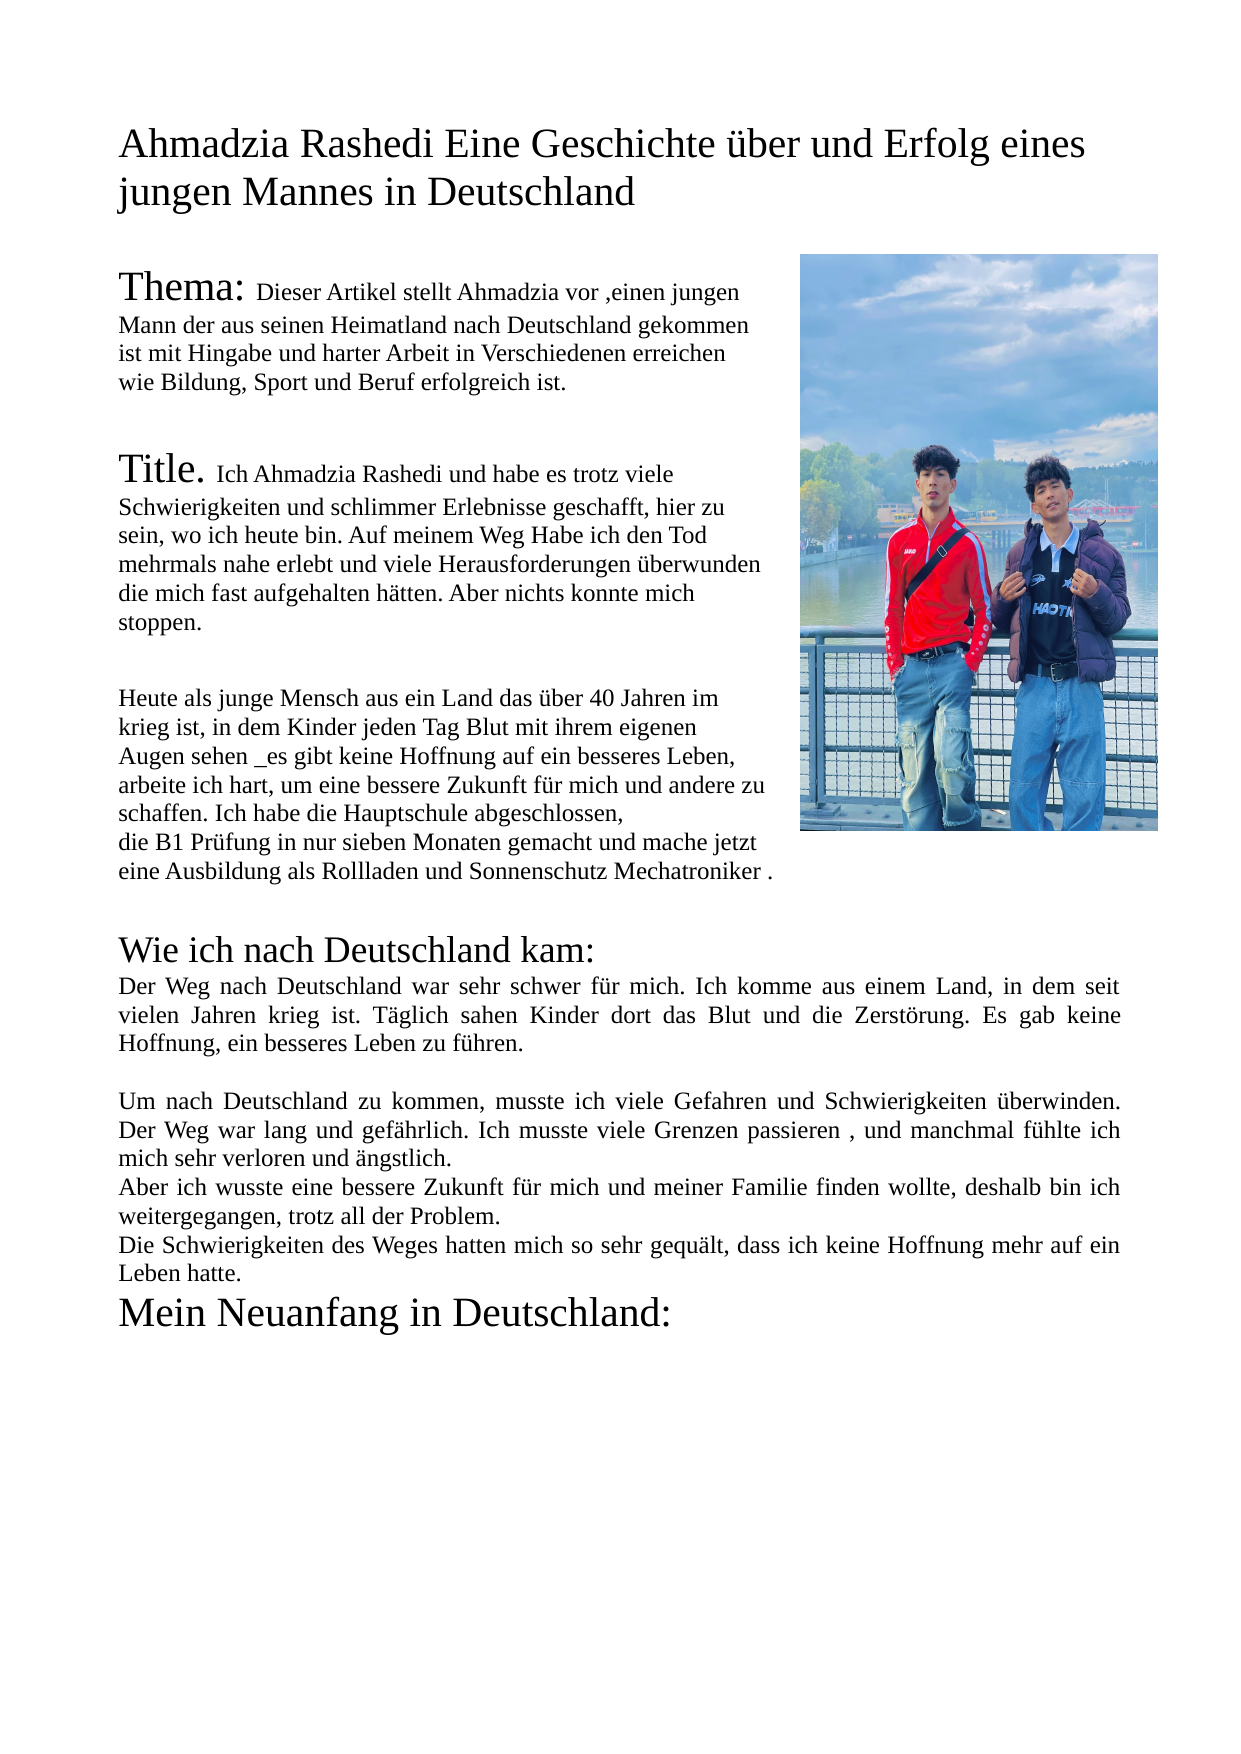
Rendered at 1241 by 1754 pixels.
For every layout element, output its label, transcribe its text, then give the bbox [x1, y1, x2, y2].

text Title. Ich Ahmadzia Rashedi und habe es trotz viele [118, 444, 800, 492]
text sein, wo ich heute bin. Auf meinem Weg Habe ich den Tod [118, 521, 800, 549]
text stoppen. [118, 607, 800, 636]
text die B1 Prüfung in nur sieben Monaten gemacht und mache jetzt [118, 827, 1122, 856]
text Heute als junge Mensch aus ein Land das über 40 Jahren im [118, 683, 800, 712]
text Schwierigkeiten und schlimmer Erlebnisse geschafft, hier zu [118, 492, 800, 521]
text Die Schwierigkeiten des Weges hatten mich so sehr gequält, dass ich keine Hoffnung mehr auf ein Leben hatte. [118, 1230, 1122, 1287]
text Wie ich nach Deutschland kam: [118, 928, 1122, 971]
picture [800, 254, 1158, 831]
text arbeite ich hart, um eine bessere Zukunft für mich und andere zu [118, 770, 800, 798]
text krieg ist, in dem Kinder jeden Tag Blut mit ihrem eigenen [118, 712, 800, 741]
text Der Weg nach Deutschland war sehr schwer für mich. Ich komme aus einem Land, in dem seit vielen Jahren krieg ist. Täglich sahen Kinder dort das Blut und die Zerstörung. Es gab keine Hoffnung, ein besseres Leben zu führen. [118, 971, 1122, 1057]
text Augen sehen _es gibt keine Hoffnung auf ein besseres Leben, [118, 741, 800, 770]
text Thema: Dieser Artikel stellt Ahmadzia vor ,einen jungen [118, 262, 800, 310]
text Ahmadzia Rashedi Eine Geschichte über und Erfolg eines jungen Mannes in Deutschland [118, 118, 1122, 214]
text Mein Neuanfang in Deutschland: [118, 1287, 1122, 1335]
text wie Bildung, Sport und Beruf erfolgreich ist. [118, 367, 800, 396]
text Mann der aus seinen Heimatland nach Deutschland gekommen [118, 310, 800, 338]
text ist mit Hingabe und harter Arbeit in Verschiedenen erreichen [118, 338, 800, 367]
text Aber ich wusste eine bessere Zukunft für mich und meiner Familie finden wollte, deshalb bin ich weitergegangen, trotz all der Problem. [118, 1172, 1122, 1230]
text Um nach Deutschland zu kommen, musste ich viele Gefahren und Schwierigkeiten überwinden. Der Weg war lang und gefährlich. Ich musste viele Grenzen passieren , und manchmal fühlte ich mich sehr verloren und ängstlich. [118, 1086, 1122, 1172]
text die mich fast aufgehalten hätten. Aber nichts konnte mich [118, 578, 800, 607]
text schaffen. Ich habe die Hauptschule abgeschlossen, [118, 798, 800, 827]
text eine Ausbildung als Rollladen und Sonnenschutz Mechatroniker . [118, 856, 1122, 885]
text mehrmals nahe erlebt und viele Herausforderungen überwunden [118, 549, 800, 578]
